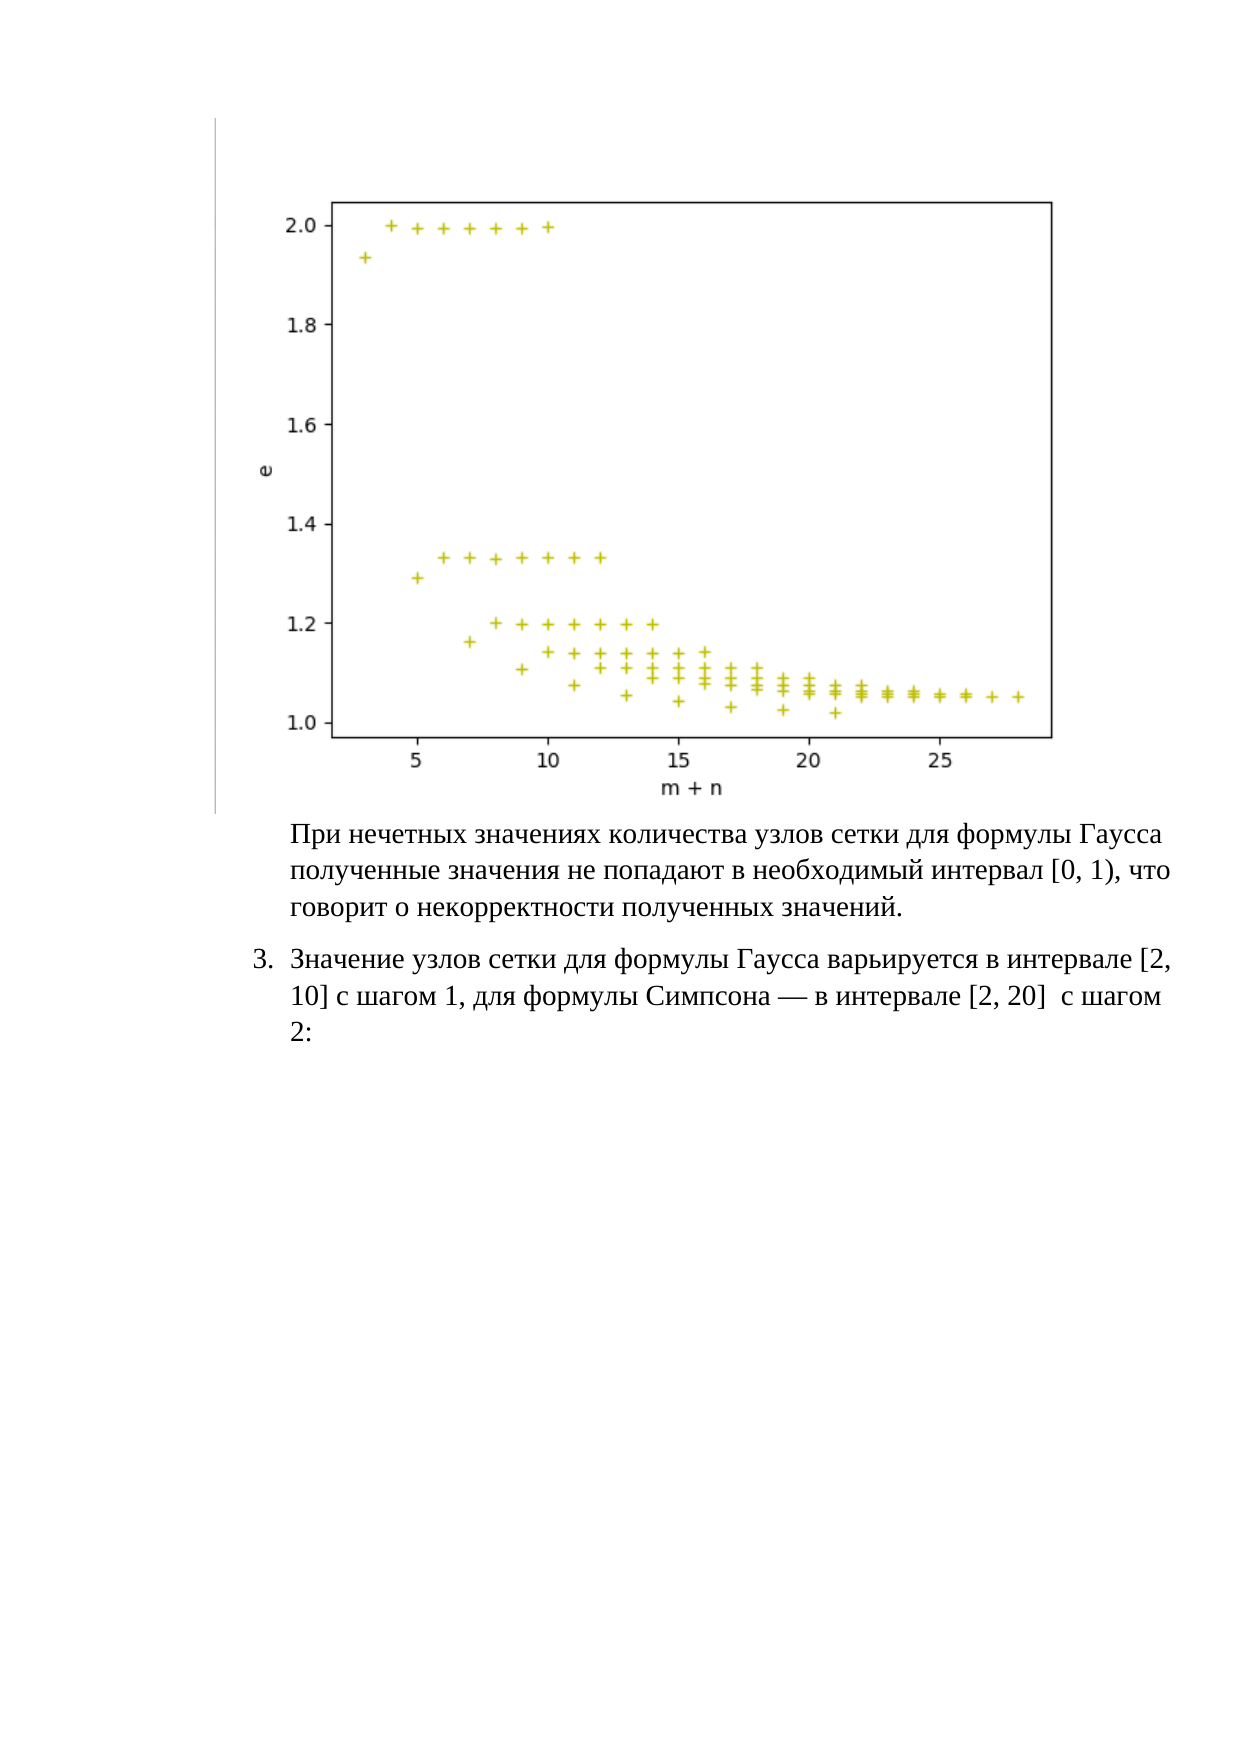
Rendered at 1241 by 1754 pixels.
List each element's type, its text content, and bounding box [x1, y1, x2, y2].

picture [214, 118, 1144, 814]
list Значение узлов сетки для формулы Гаусса варьируется в интервале [2, 10] с шагом 1, для формулы Симпсона — в интервале [2, 20] с шагом 2: [252, 941, 1181, 1047]
list При нечетных значениях количества узлов сетки для формулы Гаусса полученные значения не попадают в необходимый интервал [0, 1), что говорит о некорректности полученных значений. [252, 118, 1181, 922]
